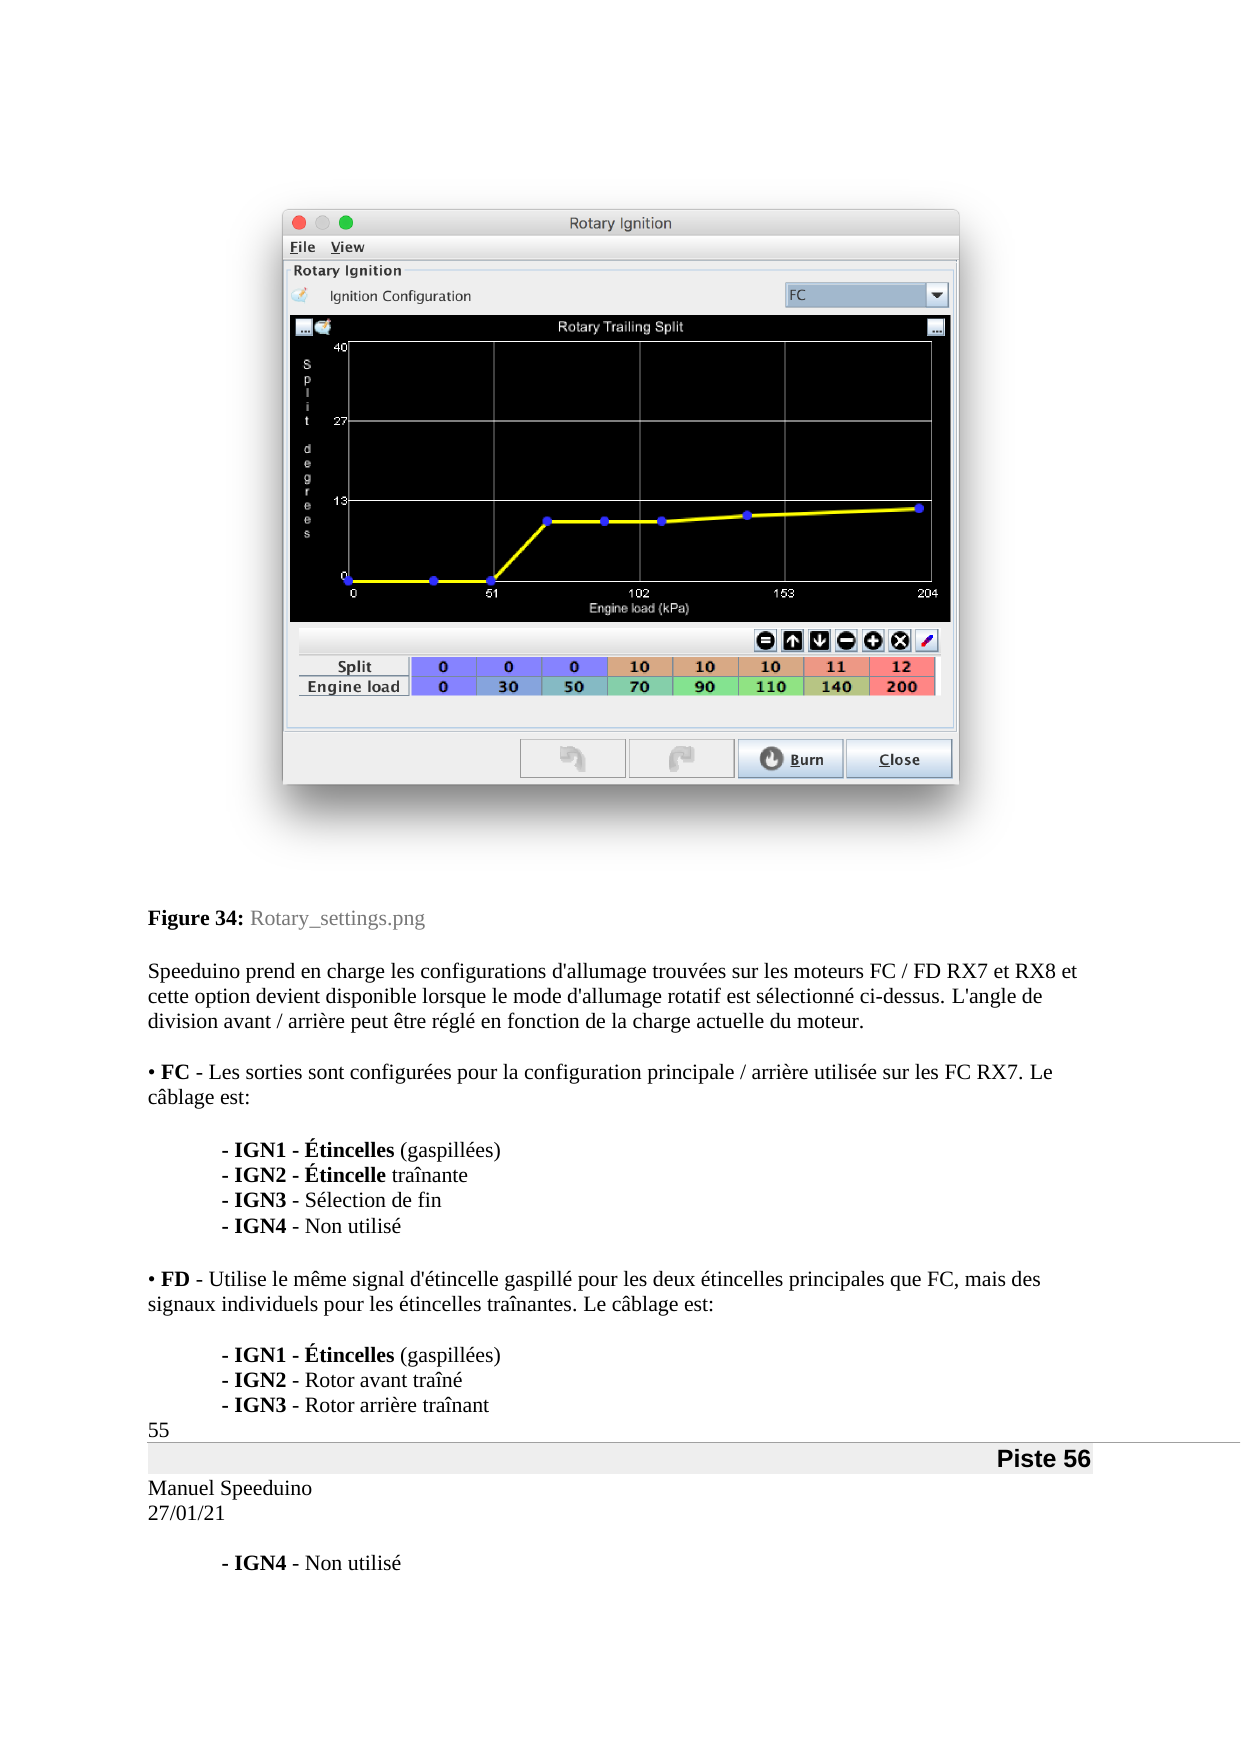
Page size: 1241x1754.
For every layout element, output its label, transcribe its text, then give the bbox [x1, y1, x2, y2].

text Speeduino prend en charge les configurations d'allumage trouvées sur les moteurs FC / FD RX7 et RX8 et cette option devient disponible lorsque le mode d'allumage rotatif est sélectionné ci-dessus. L'angle de division avant / arrière peut être réglé en fonction de la charge actuelle du moteur. [148, 958, 1093, 1033]
text Manuel Speeduino [148, 1474, 1093, 1500]
text - IGN3 - Rotor arrière traînant [148, 1392, 1093, 1417]
text - IGN3 - Sélection de fin [148, 1187, 1093, 1213]
text - IGN4 - Non utilisé [148, 1213, 1093, 1238]
text • FD - Utilise le même signal d'étincelle gaspillé pour les deux étincelles principales que FC, mais des signaux individuels pour les étincelles traînantes. Le câblage est: [148, 1266, 1093, 1316]
text Figure 34: Rotary_settings.png [148, 904, 1093, 930]
text • FC - Les sorties sont configurées pour la configuration principale / arrière utilisée sur les FC RX7. Le câblage est: [148, 1059, 1093, 1109]
text - IGN4 - Non utilisé [148, 1550, 1093, 1575]
text 55 [148, 1417, 1093, 1442]
text 27/01/21 [148, 1500, 1093, 1525]
text - IGN1 - Étincelles (gaspillées) [148, 1342, 1093, 1367]
table_header Piste 56 [148, 1443, 1093, 1474]
text - IGN2 - Étincelle traînante [148, 1162, 1093, 1187]
text - IGN1 - Étincelles (gaspillées) [148, 1137, 1093, 1162]
text - IGN2 - Rotor avant traîné [148, 1367, 1093, 1392]
